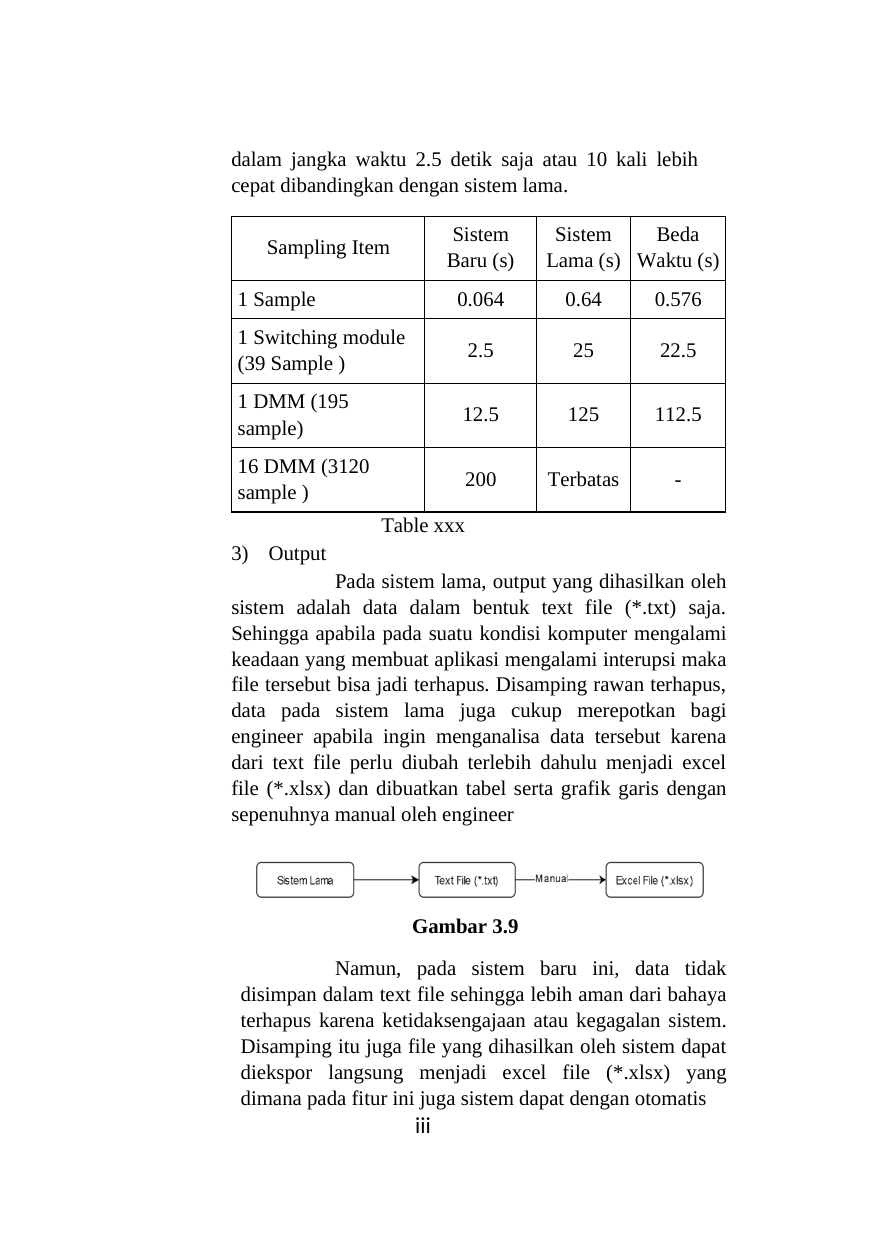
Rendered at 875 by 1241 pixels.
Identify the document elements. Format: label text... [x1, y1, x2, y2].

table_cell 125 [537, 384, 630, 447]
table_cell 2.5 [425, 319, 536, 383]
list Output [231, 538, 727, 566]
list Pada sistem lama, output yang dihasilkan oleh sistem adalah data dalam bentuk text file (*.txt) saja. Sehingga apabila pada suatu kondisi komputer mengalami keadaan yang membuat aplikasi mengalami interupsi maka file tersebut bisa jadi terhapus. Disamping rawan terhapus, data pada sistem lama juga cukup merepotkan bagi engineer apabila ingin menganalisa data tersebut karena dari text file perlu diubah terlebih dahulu menjadi excel file (*.xlsx) dan dibuatkan tabel serta grafik garis dengan sepenuhnya manual oleh engineer [231, 569, 727, 826]
table_cell 0.576 [631, 281, 725, 318]
table_header Sistem Baru (s) [425, 217, 536, 280]
text Table xxx [118, 512, 727, 537]
table_cell - [631, 448, 725, 511]
table_cell 1 DMM (195 sample) [232, 384, 424, 447]
table_header Sampling Item [232, 217, 424, 280]
table_cell 1 Sample [232, 281, 424, 318]
table_cell 25 [537, 319, 630, 383]
table_cell 22.5 [631, 319, 725, 383]
list dalam jangka waktu 2.5 detik saja atau 10 kali lebih cepat dibandingkan dengan sistem lama. [231, 147, 699, 197]
table_cell 12.5 [425, 384, 536, 447]
table_cell 200 [425, 448, 536, 511]
table_header Sistem Lama (s) [537, 217, 630, 280]
table_cell 16 DMM (3120 sample ) [232, 448, 424, 511]
table_cell 0.64 [537, 281, 630, 318]
table_cell 112.5 [631, 384, 725, 447]
list Gambar 3.9 [203, 914, 727, 938]
table_cell Terbatas [537, 448, 630, 511]
table_cell 0.064 [425, 281, 536, 318]
picture [249, 844, 707, 912]
table_header Beda Waktu (s) [631, 217, 725, 280]
list Namun, pada sistem baru ini, data tidak disimpan dalam text file sehingga lebih aman dari bahaya terhapus karena ketidaksengajaan atau kegagalan sistem. Disamping itu juga file yang dihasilkan oleh sistem dapat diekspor langsung menjadi excel file (*.xlsx) yang dimana pada fitur ini juga sistem dapat dengan otomatis [240, 956, 727, 1110]
table_cell 1 Switching module (39 Sample ) [232, 319, 424, 383]
